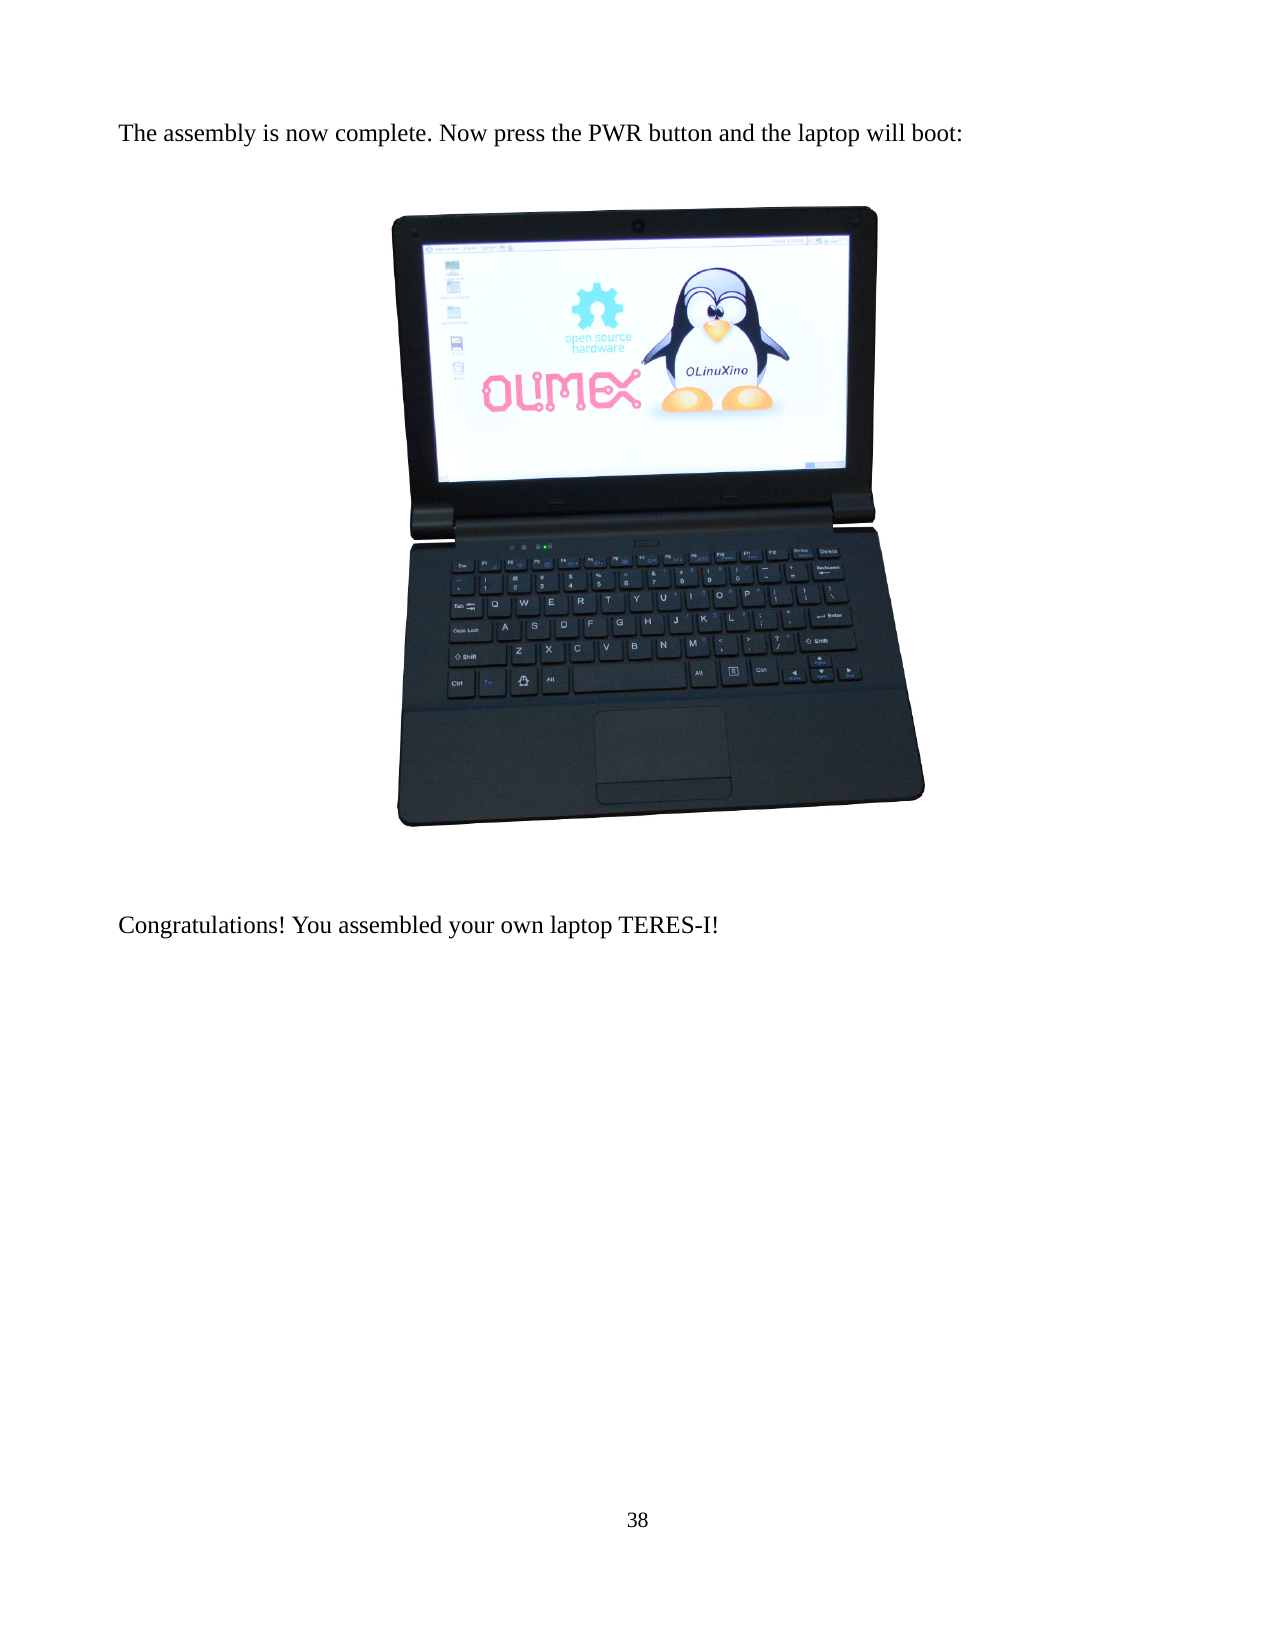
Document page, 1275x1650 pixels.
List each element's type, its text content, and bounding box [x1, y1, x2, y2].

picture [304, 162, 1012, 870]
text The assembly is now complete. Now press the PWR button and the laptop will boot: [118, 118, 1157, 147]
text Congratulations! You assembled your own laptop TERES-I! [118, 910, 1157, 939]
